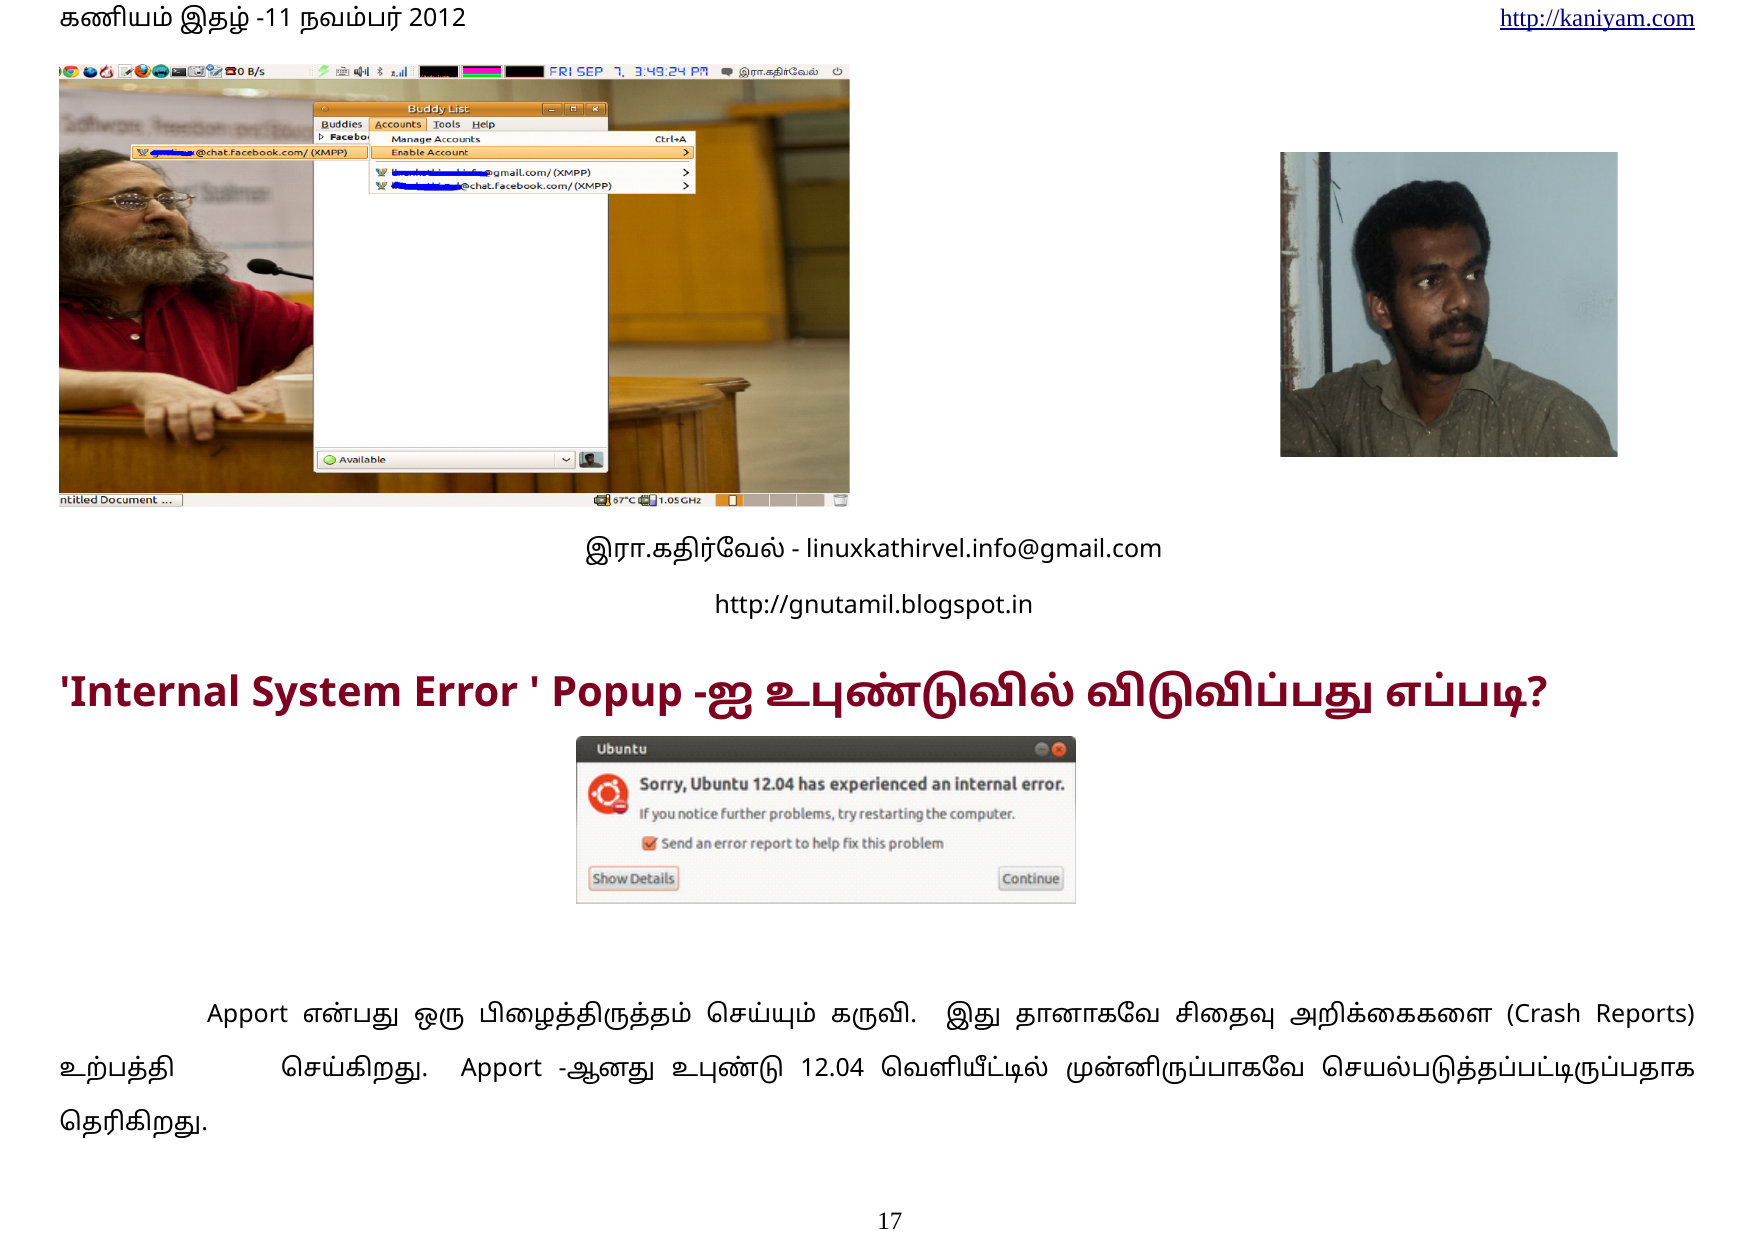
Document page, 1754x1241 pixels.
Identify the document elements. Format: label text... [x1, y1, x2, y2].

text http://gnutamil.blogspot.in [59, 586, 1695, 620]
text Apport என்பது ஒரு பிழைத்திருத்தம் செய்யும் கருவி. இது தானாகவே சிதைவு அறிக்கைகளை (Crash Reports) உற்பத்தி செய்கிறது. Apport -ஆனது உபுண்டு 12.04 வெளியீட்டில் முன்னிருப்பாகவே செயல்படுத்தப்பட்டிருப்பதாக தெரிகிறது. [59, 996, 1695, 1140]
picture [1280, 152, 1618, 457]
text இரா.கதிர்வேல் - linuxkathirvel.info@gmail.com [59, 531, 1695, 568]
subtitle 'Internal System Error ' Popup -ஐ உபுண்டுவில் விடுவிப்பது எப்படி? [59, 662, 1695, 724]
